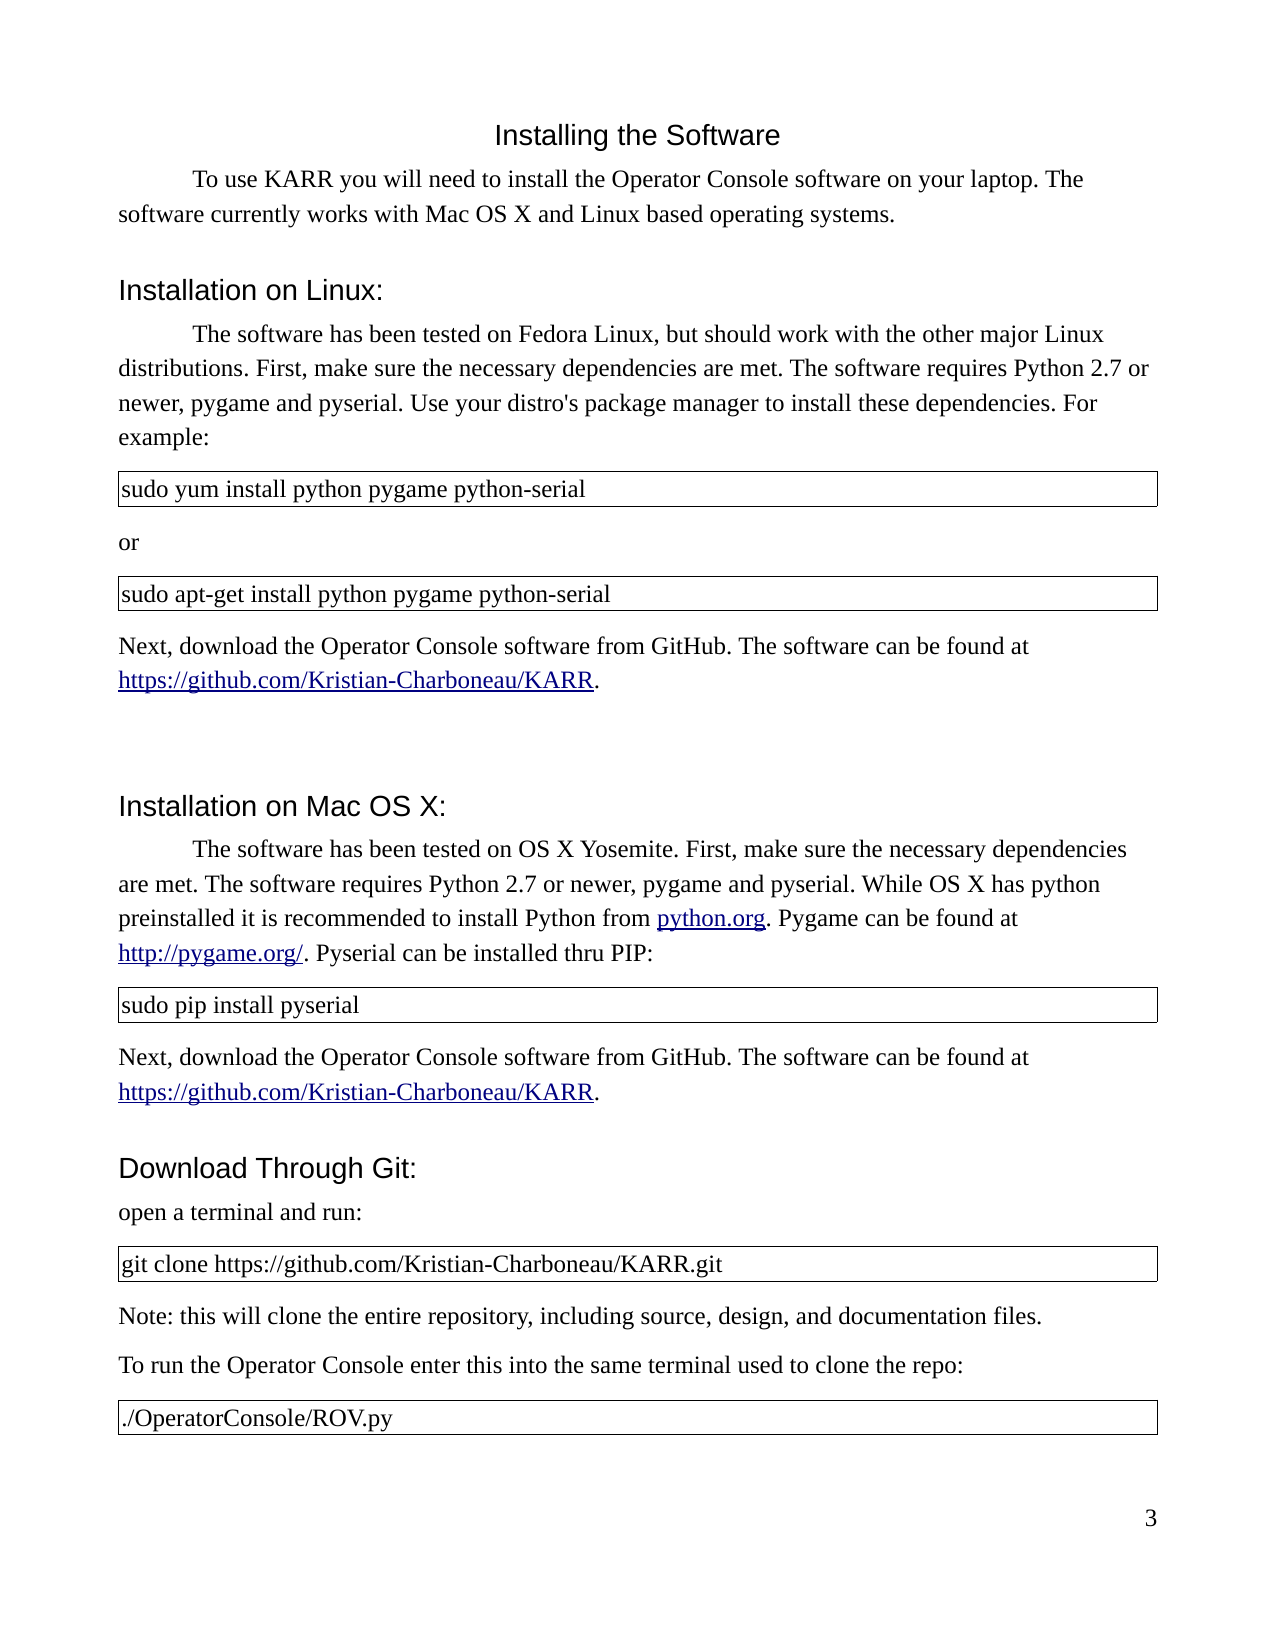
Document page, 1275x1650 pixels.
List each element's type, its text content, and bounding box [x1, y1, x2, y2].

text Next, download the Operator Console software from GitHub. The software can be found at https://github.com/Kristian-Charboneau/KARR. [118, 1042, 1157, 1106]
text sudo apt-get install python pygame python-serial [119, 577, 1157, 610]
subtitle Download Through Git: [118, 1151, 1157, 1184]
text The software has been tested on OS X Yosemite. First, make sure the necessary dependencies are met. The software requires Python 2.7 or newer, pygame and pyserial. While OS X has python preinstalled it is recommended to install Python from python.org. Pygame can be found at http://pygame.org/. Pyserial can be installed thru PIP: [118, 834, 1157, 967]
text open a terminal and run: [118, 1197, 1157, 1226]
text git clone https://github.com/Kristian-Charboneau/KARR.git [119, 1247, 1157, 1281]
text or [118, 527, 1157, 555]
text Next, download the Operator Console software from GitHub. The software can be found at https://github.com/Kristian-Charboneau/KARR. [118, 631, 1157, 694]
text Note: this will clone the entire repository, including source, design, and documentation files. [118, 1301, 1157, 1330]
text To run the Operator Console enter this into the same terminal used to clone the repo: [118, 1350, 1157, 1379]
subtitle Installation on Linux: [118, 273, 1157, 306]
text To use KARR you will need to install the Operator Console software on your laptop. The software currently works with Mac OS X and Linux based operating systems. [118, 164, 1157, 227]
text The software has been tested on Fedora Linux, but should work with the other major Linux distributions. First, make sure the necessary dependencies are met. The software requires Python 2.7 or newer, pygame and pyserial. Use your distro's package manager to install these dependencies. For example: [118, 319, 1157, 451]
text sudo yum install python pygame python-serial [119, 472, 1157, 506]
subtitle Installation on Mac OS X: [118, 788, 1157, 822]
text sudo pip install pyserial [119, 988, 1157, 1022]
text ./OperatorConsole/ROV.py [119, 1401, 1157, 1434]
subtitle Installing the Software [118, 118, 1157, 152]
